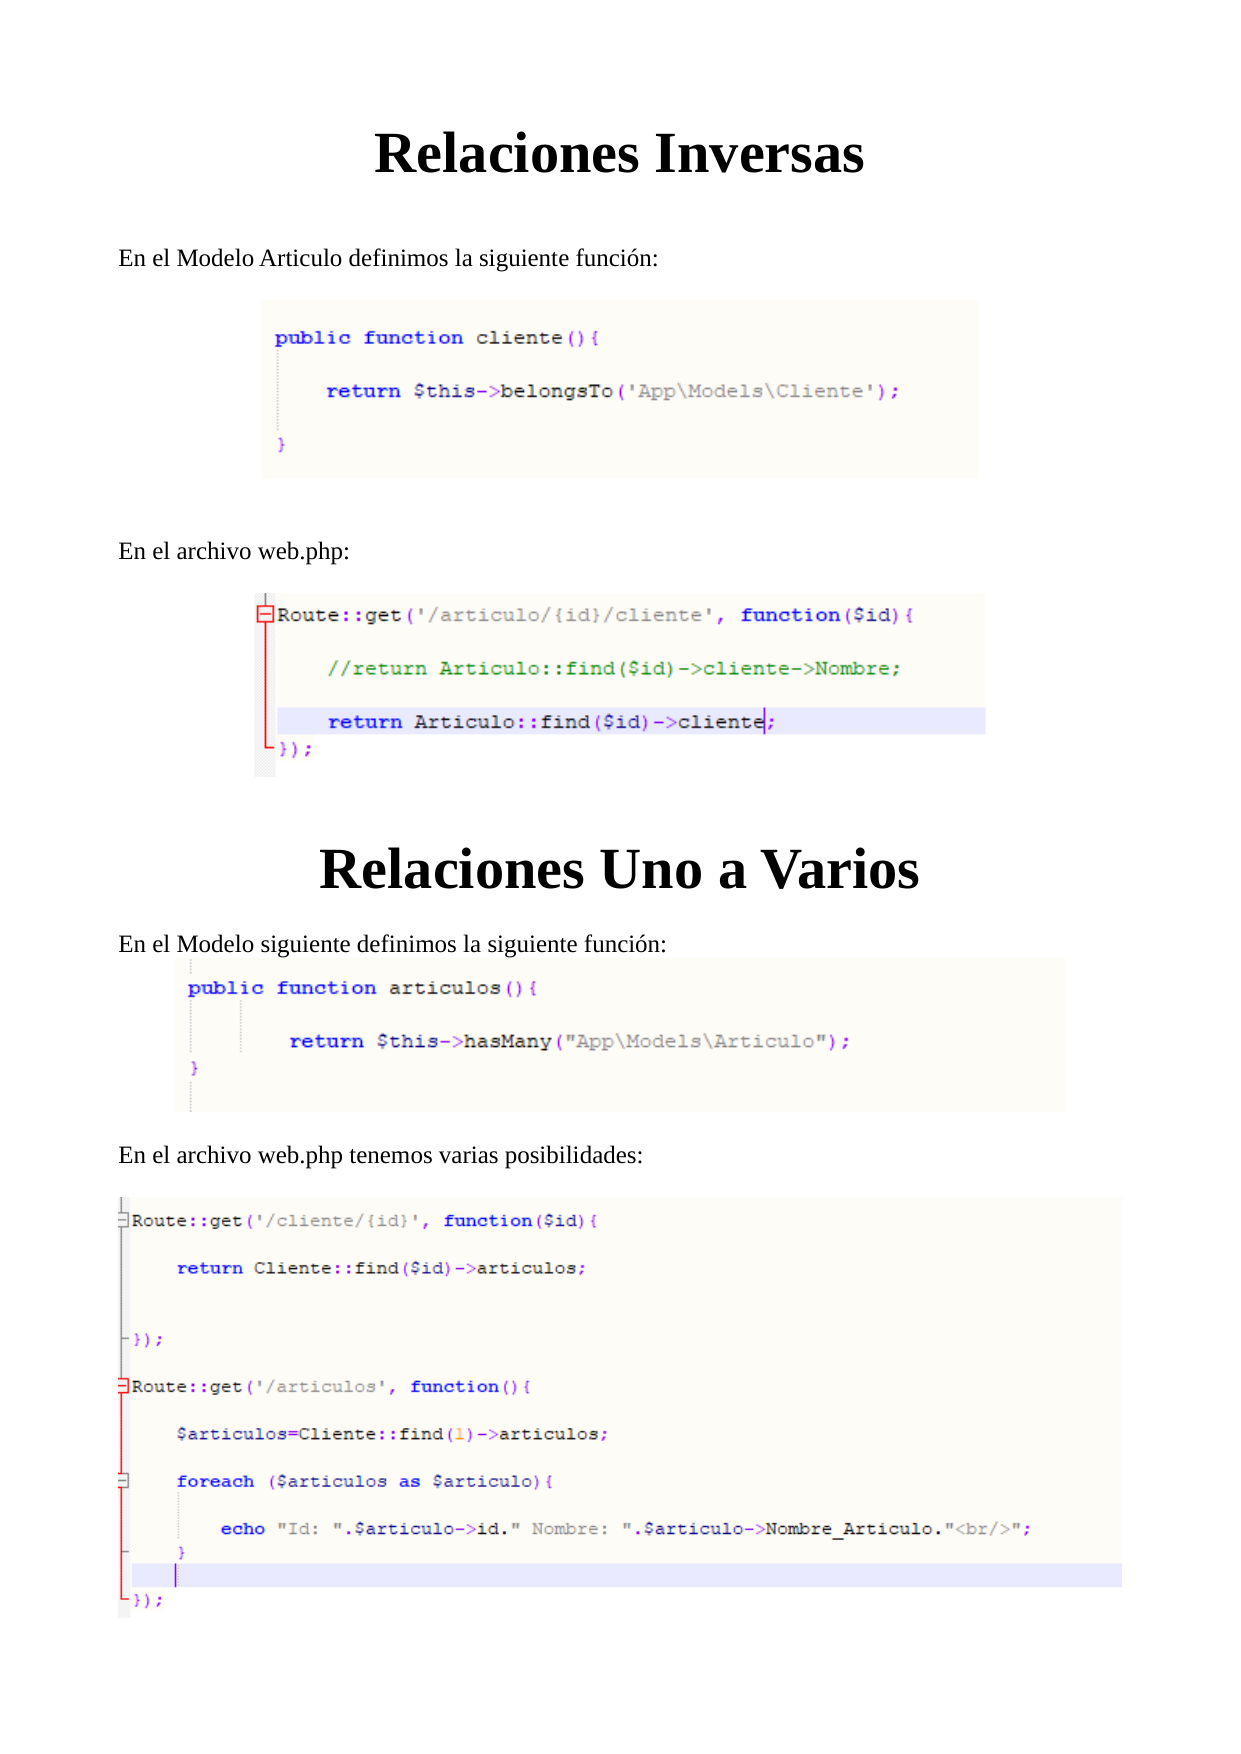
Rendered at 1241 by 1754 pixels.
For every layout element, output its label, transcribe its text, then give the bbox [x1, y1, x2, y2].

picture [260, 300, 980, 479]
picture [118, 1197, 1122, 1618]
picture [254, 593, 986, 777]
text En el archivo web.php tenemos varias posibilidades: [118, 1140, 1122, 1169]
text Relaciones Inversas [118, 118, 1122, 185]
picture [173, 958, 1067, 1112]
text En el Modelo siguiente definimos la siguiente función: [118, 929, 1122, 958]
text Relaciones Uno a Varios [118, 834, 1122, 901]
text En el Modelo Articulo definimos la siguiente función: [118, 243, 1122, 271]
text En el archivo web.php: [118, 536, 1122, 564]
